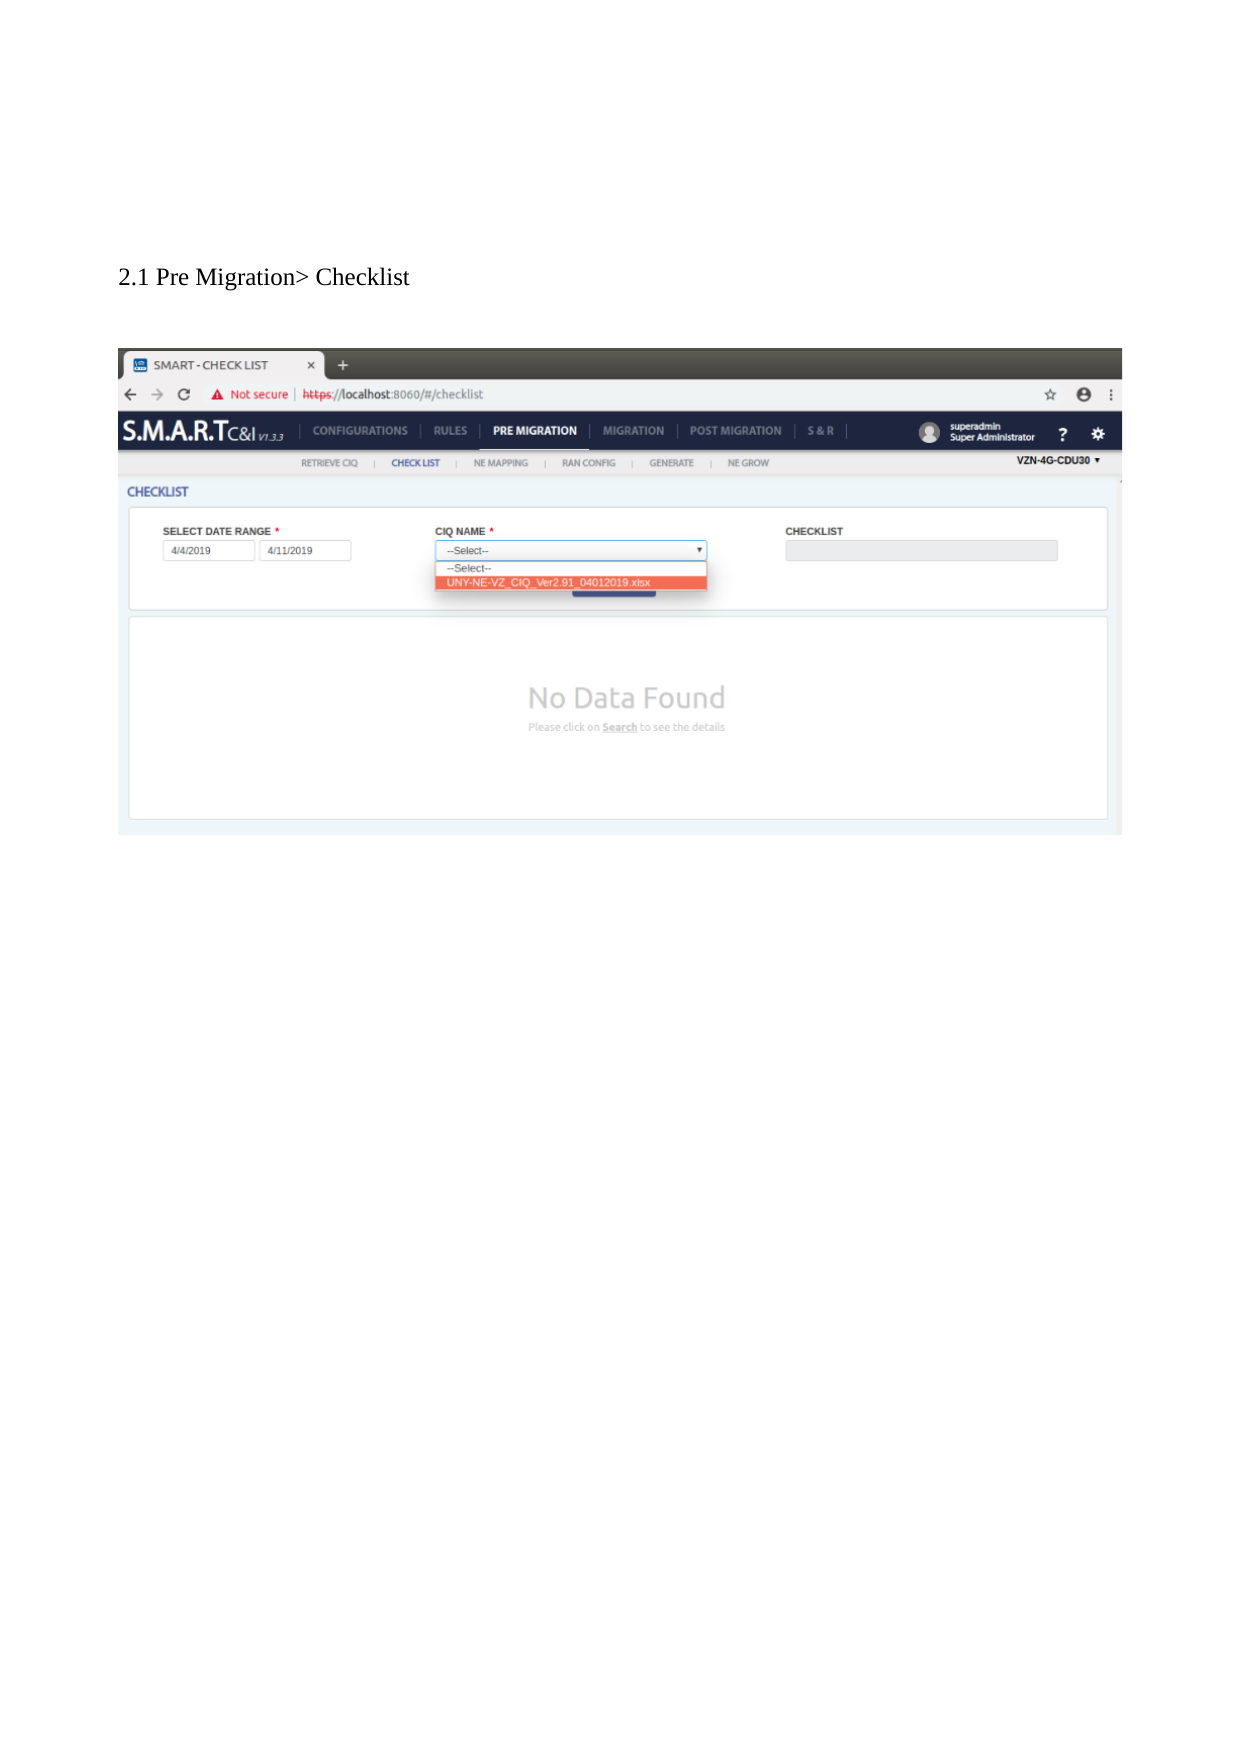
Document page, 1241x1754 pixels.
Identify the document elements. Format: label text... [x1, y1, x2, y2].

text 2.1 Pre Migration> Checklist [118, 262, 1122, 291]
picture [118, 348, 1123, 835]
